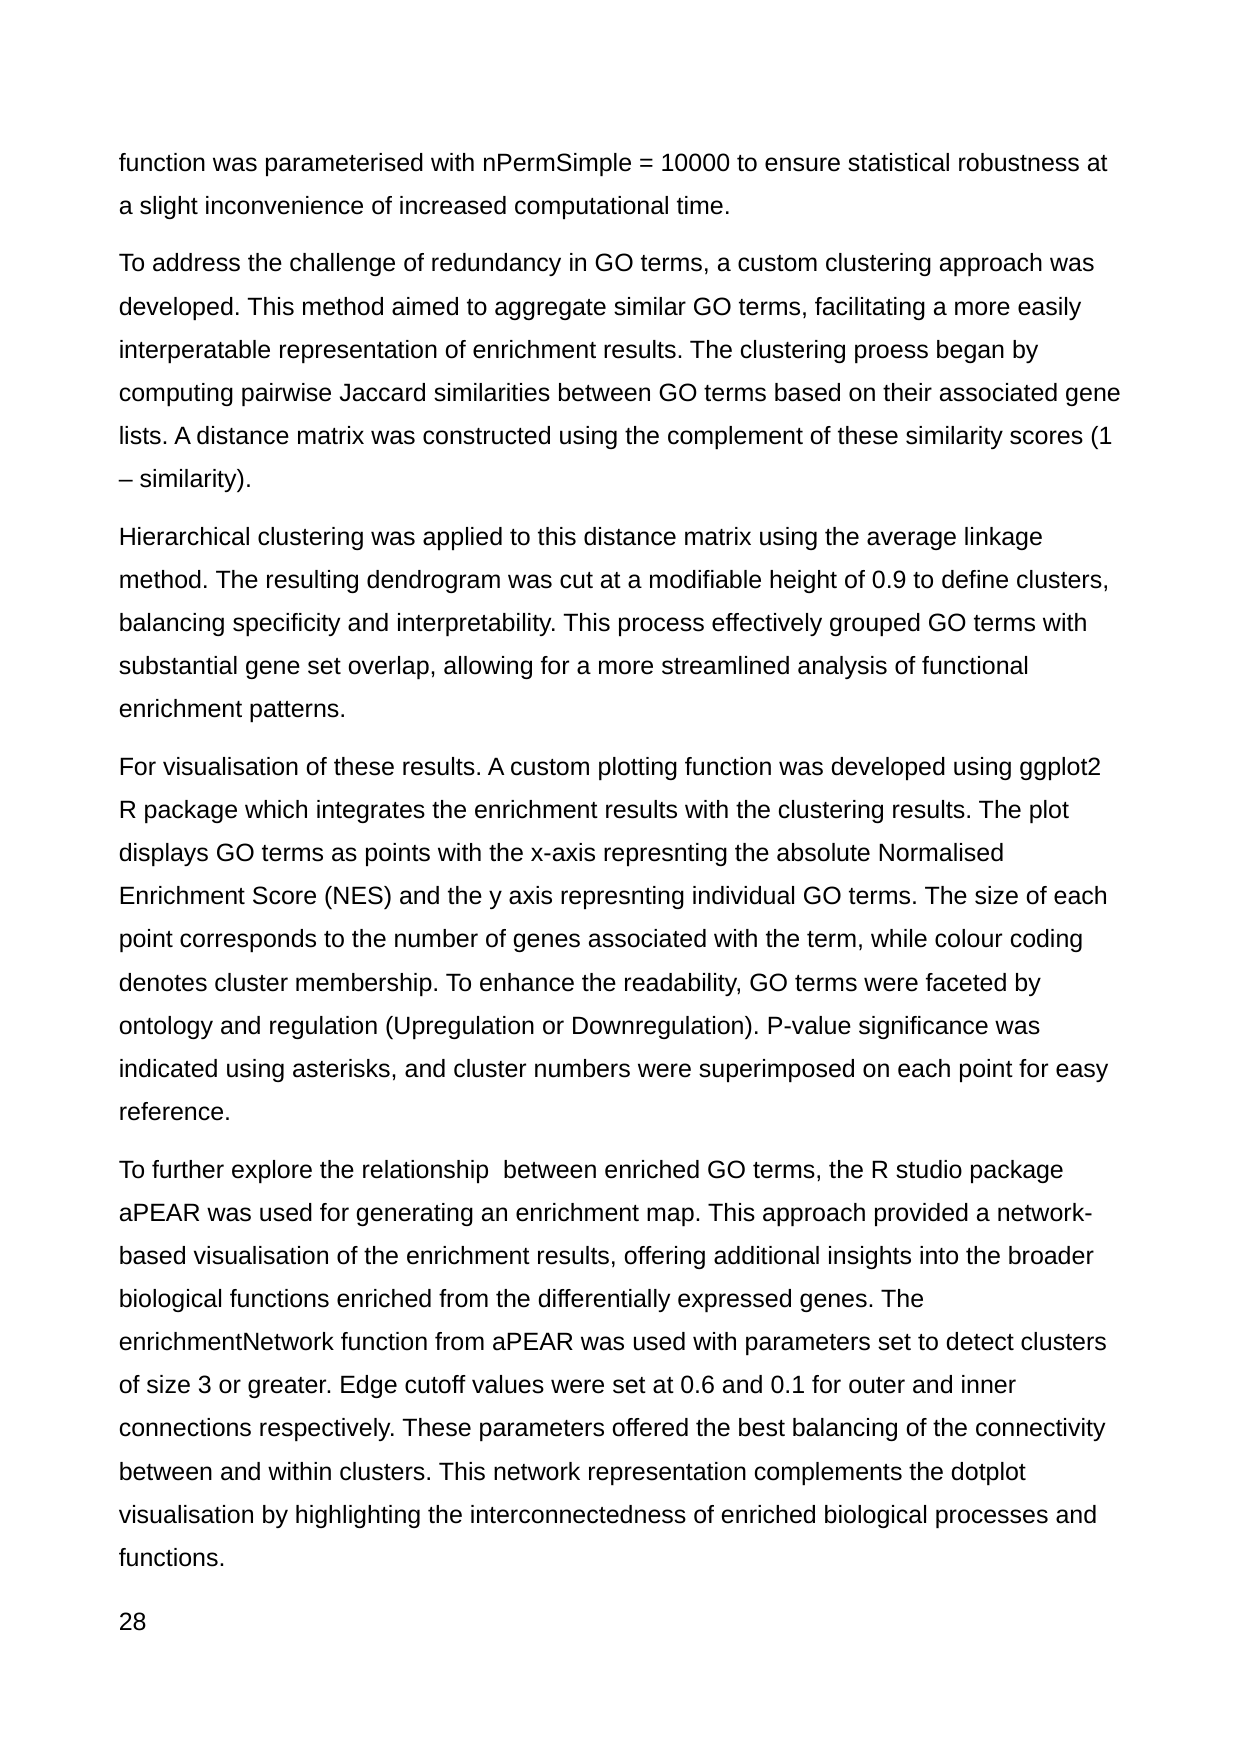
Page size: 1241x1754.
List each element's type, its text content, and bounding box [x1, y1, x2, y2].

text function was parameterised with nPermSimple = 10000 to ensure statistical robustness at a slight inconvenience of increased computational time. [118, 148, 1122, 219]
text To further explore the relationship between enriched GO terms, the R studio package aPEAR was used for generating an enrichment map. This approach provided a network-based visualisation of the enrichment results, offering additional insights into the broader biological functions enriched from the differentially expressed genes. The enrichmentNetwork function from aPEAR was used with parameters set to detect clusters of size 3 or greater. Edge cutoff values were set at 0.6 and 0.1 for outer and inner connections respectively. These parameters offered the best balancing of the connectivity between and within clusters. This network representation complements the dotplot visualisation by highlighting the interconnectedness of enriched biological processes and functions. [118, 1155, 1122, 1572]
text To address the challenge of redundancy in GO terms, a custom clustering approach was developed. This method aimed to aggregate similar GO terms, facilitating a more easily interperatable representation of enrichment results. The clustering proess began by computing pairwise Jaccard similarities between GO terms based on their associated gene lists. A distance matrix was constructed using the complement of these similarity scores (1 – similarity). [118, 248, 1122, 493]
text For visualisation of these results. A custom plotting function was developed using ggplot2 R package which integrates the enrichment results with the clustering results. The plot displays GO terms as points with the x-axis represnting the absolute Normalised Enrichment Score (NES) and the y axis represnting individual GO terms. The size of each point corresponds to the number of genes associated with the term, while colour coding denotes cluster membership. To enhance the readability, GO terms were faceted by ontology and regulation (Upregulation or Downregulation). P-value significance was indicated using asterisks, and cluster numbers were superimposed on each point for easy reference. [118, 752, 1122, 1126]
text Hierarchical clustering was applied to this distance matrix using the average linkage method. The resulting dendrogram was cut at a modifiable height of 0.9 to define clusters, balancing specificity and interpretability. This process effectively grouped GO terms with substantial gene set overlap, allowing for a more streamlined analysis of functional enrichment patterns. [118, 522, 1122, 723]
